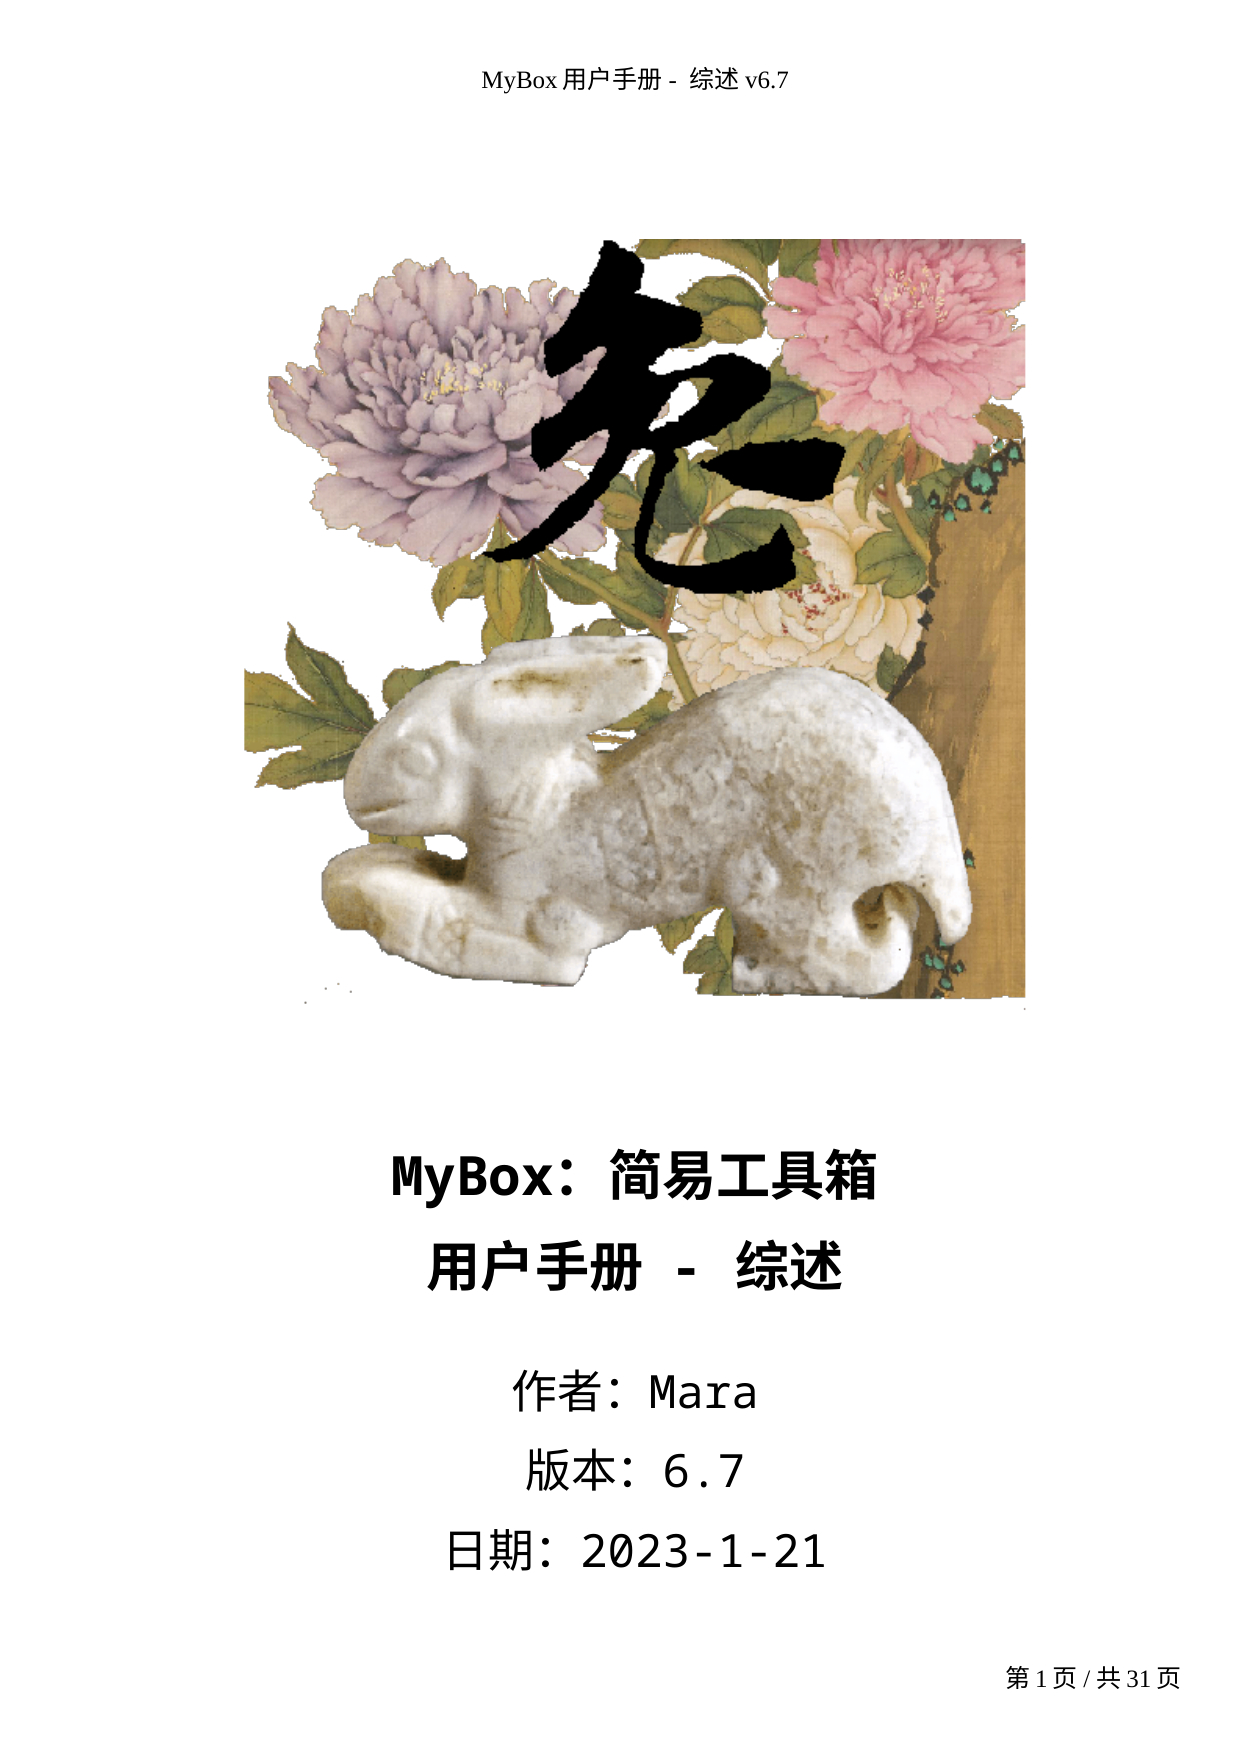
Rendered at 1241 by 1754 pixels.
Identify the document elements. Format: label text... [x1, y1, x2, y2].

text 用户手册 - 综述 [88, 1223, 1181, 1302]
text 作者：Mara [88, 1356, 1181, 1422]
text 日期：2023-1-21 [88, 1514, 1181, 1580]
picture [244, 239, 1026, 1021]
subtitle MyBox：简易工具箱 [88, 1132, 1181, 1211]
text 版本：6.7 [88, 1435, 1181, 1501]
